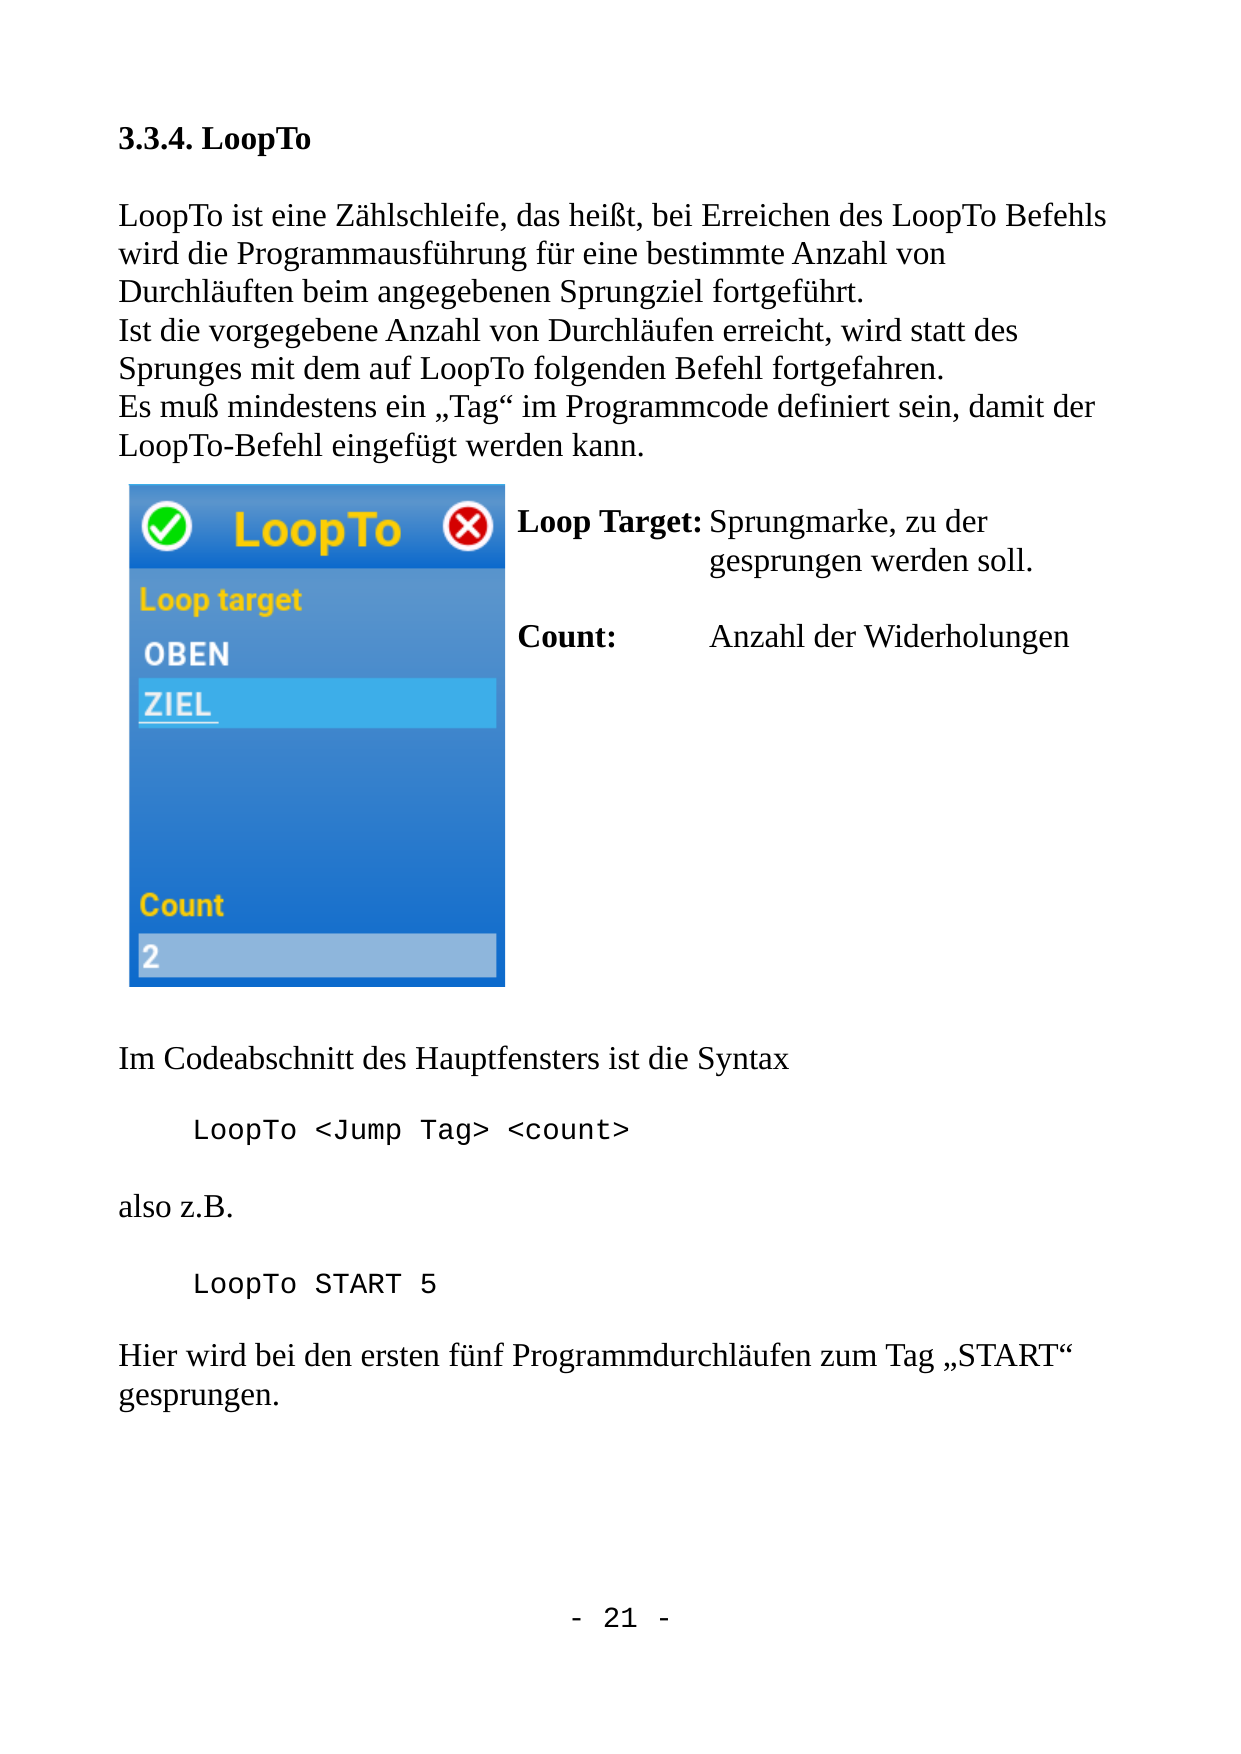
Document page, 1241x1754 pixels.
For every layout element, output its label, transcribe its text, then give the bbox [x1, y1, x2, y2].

text LoopTo START 5 [118, 1263, 1122, 1303]
text Count: Anzahl der Widerholungen [506, 616, 1122, 655]
text Hier wird bei den ersten fünf Programmdurchläufen zum Tag „START“ gesprungen. [118, 1336, 1122, 1412]
text Im Codeabschnitt des Hauptfensters ist die Syntax [118, 1038, 1122, 1076]
text Es muß mindestens ein „Tag“ im Programmcode definiert sein, damit der LoopTo-Befehl eingefügt werden kann. [118, 386, 1122, 463]
text Loop Target: Sprungmarke, zu der gesprungen werden soll. [506, 501, 1122, 578]
text also z.B. [118, 1186, 1122, 1224]
text Ist die vorgegebene Anzahl von Durchläufen erreicht, wird statt des Sprunges mit dem auf LoopTo folgenden Befehl fortgefahren. [118, 310, 1122, 386]
text LoopTo ist eine Zählschleife, das heißt, bei Erreichen des LoopTo Befehls wird die Programmausführung für eine bestimmte Anzahl von Durchläuften beim angegebenen Sprungziel fortgeführt. [118, 195, 1122, 310]
picture [128, 484, 506, 987]
text LoopTo <Jump Tag> <count> [118, 1115, 1122, 1148]
text 3.3.4. LoopTo [118, 118, 1122, 156]
